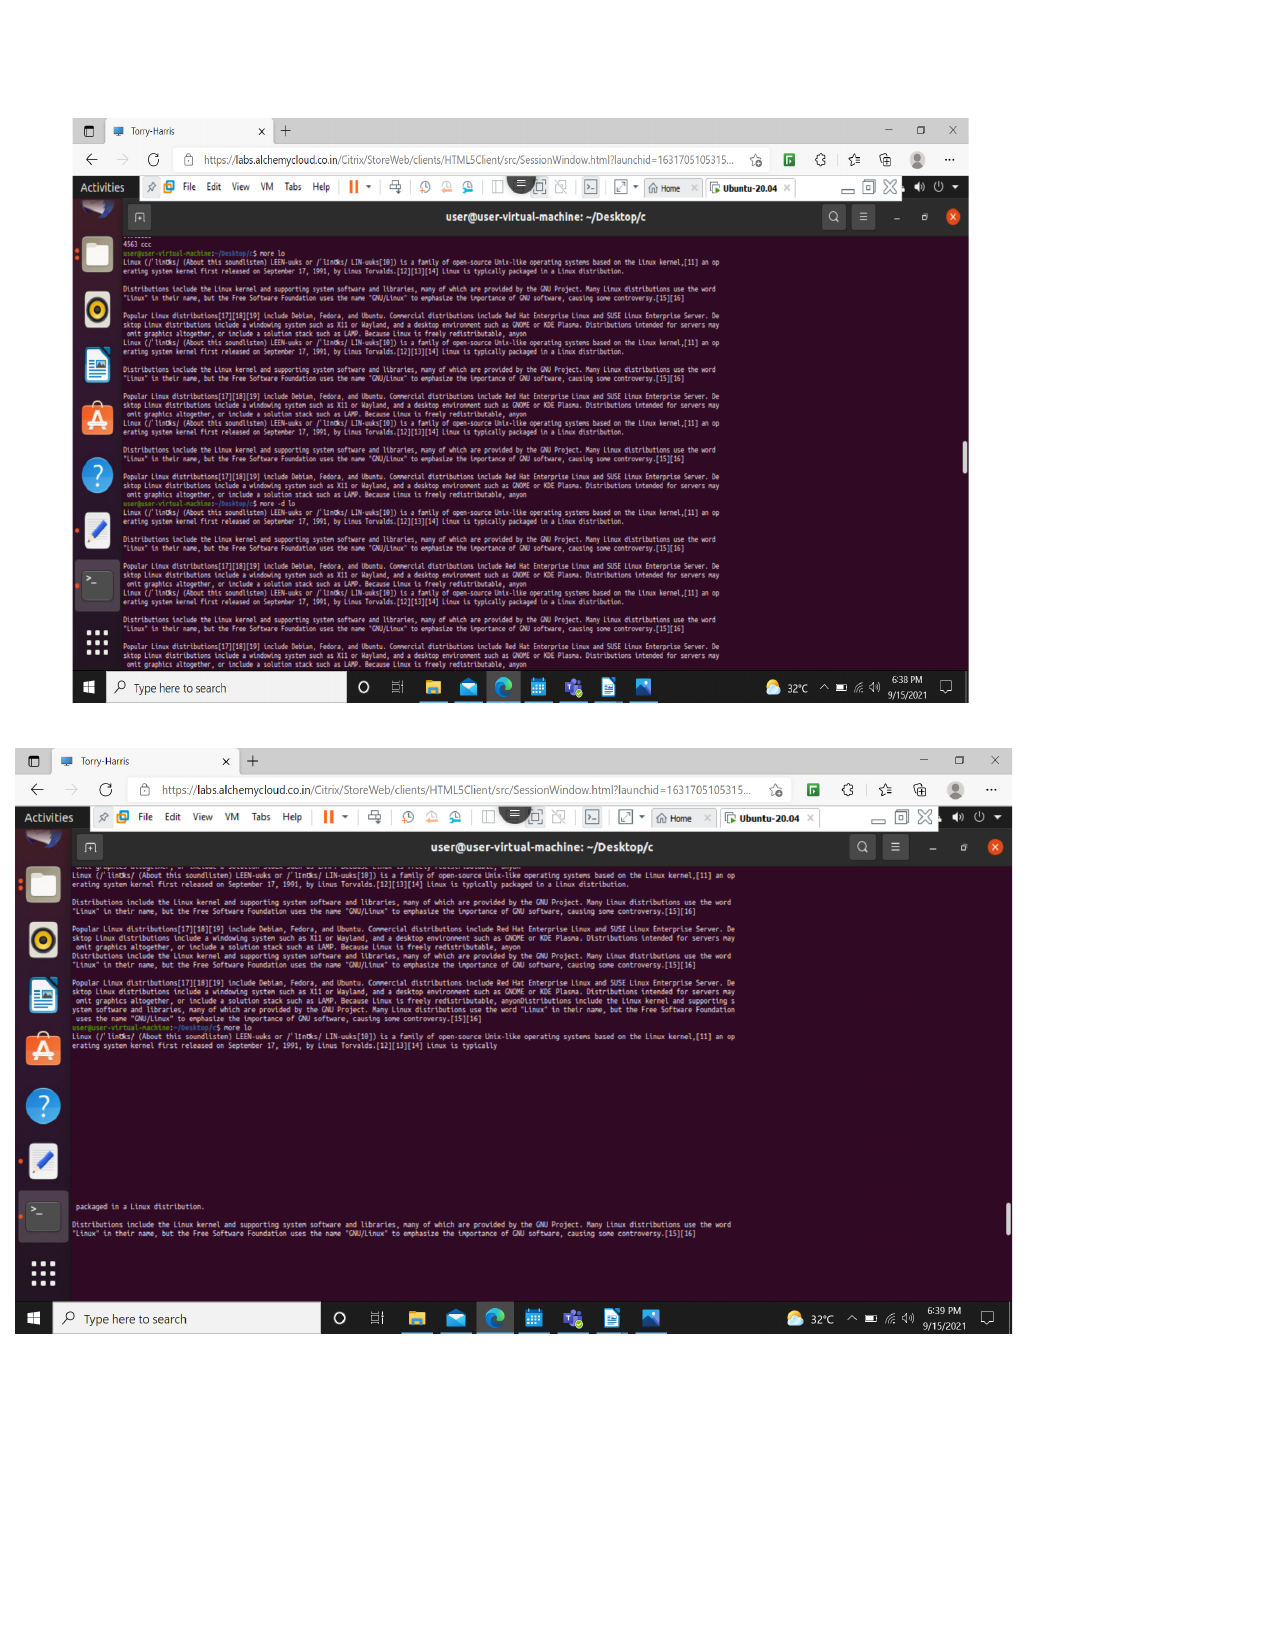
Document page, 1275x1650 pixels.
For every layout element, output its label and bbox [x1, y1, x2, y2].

picture [72, 118, 969, 703]
picture [15, 748, 1013, 1334]
